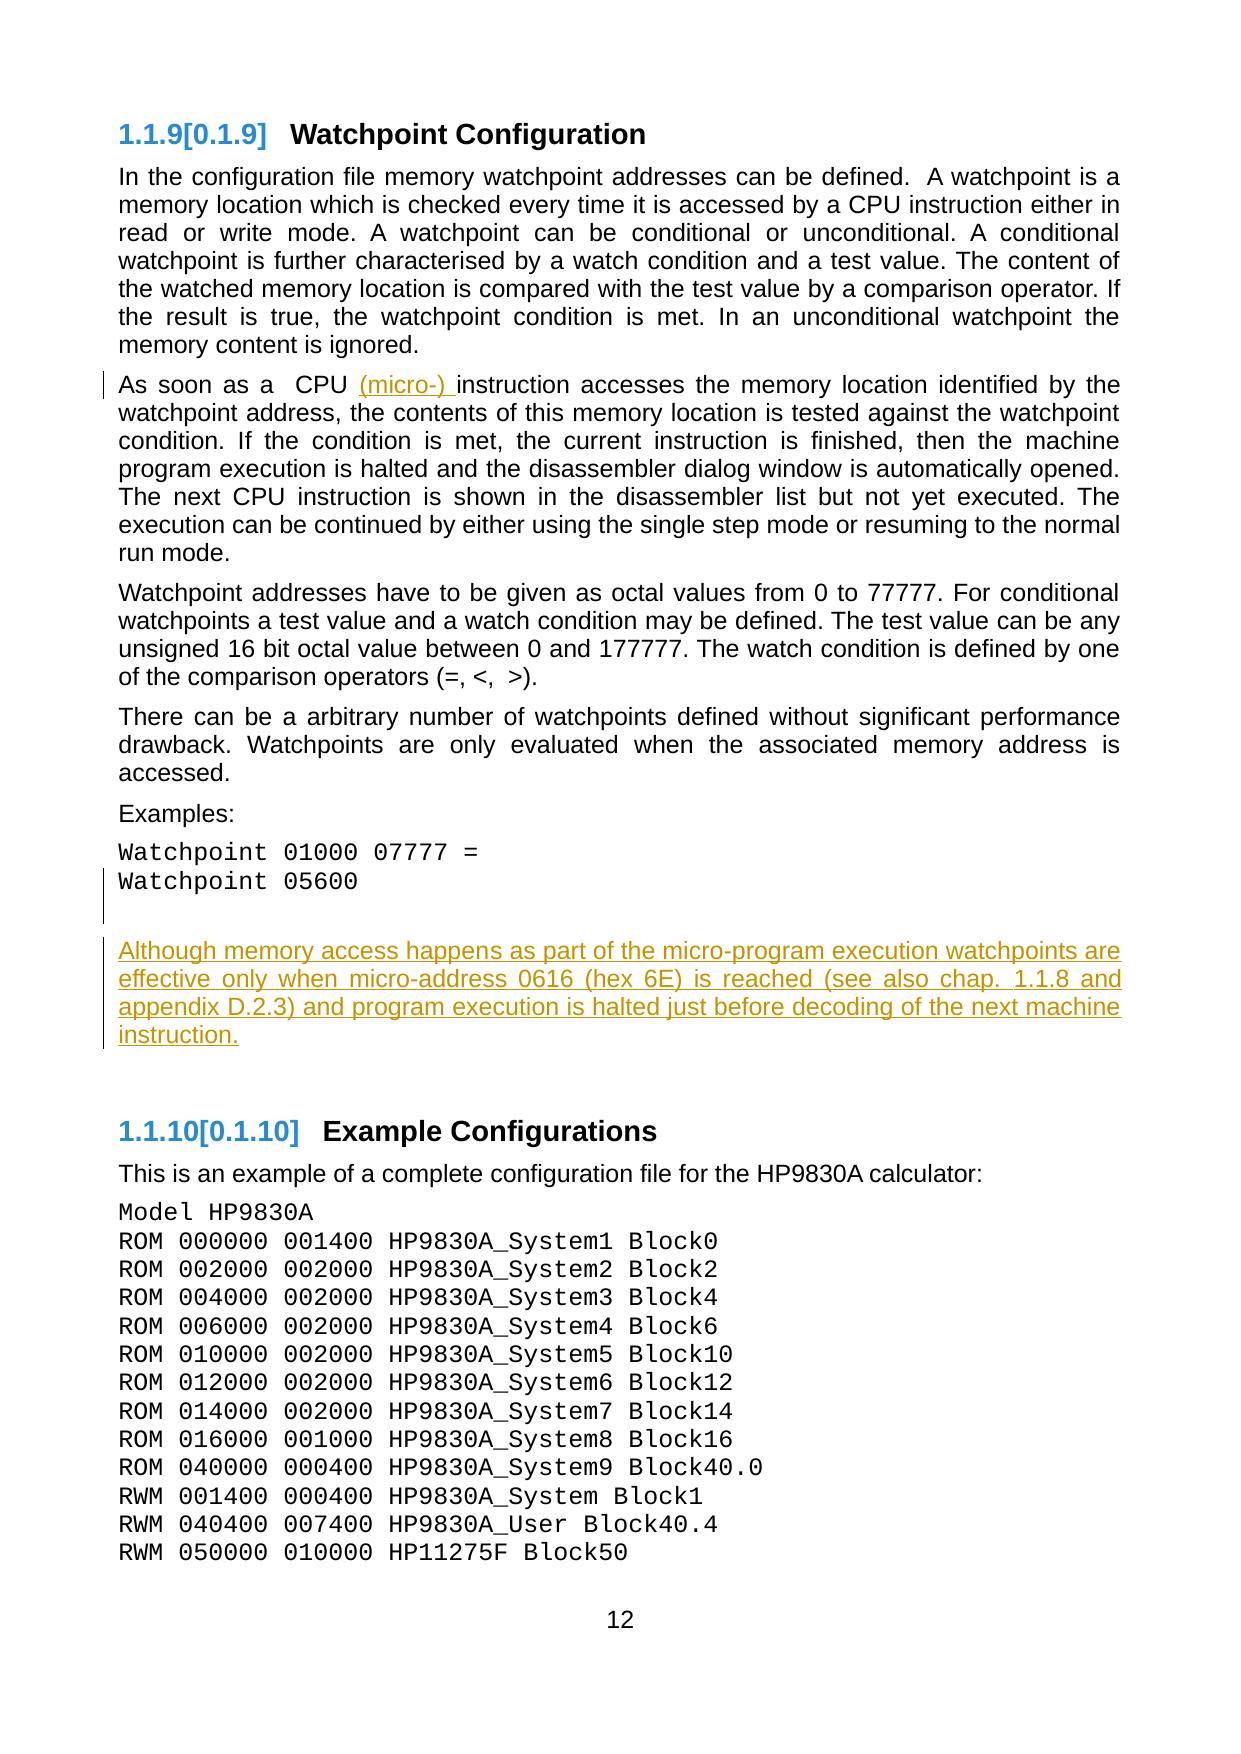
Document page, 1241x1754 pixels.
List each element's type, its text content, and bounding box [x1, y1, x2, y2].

subtitle Example Configurations [118, 1114, 1122, 1147]
text ROM 014000 002000 HP9830A_System7 Block14 [118, 1398, 1122, 1427]
text ROM 006000 002000 HP9830A_System4 Block6 [118, 1313, 1122, 1342]
text appendix D.2.3) and program execution is halted just before decoding of the next machine [118, 990, 1122, 1017]
text ROM 012000 002000 HP9830A_System6 Block12 [118, 1370, 1122, 1398]
text Although memory access happens as part of the micro-program execution watchpoints are [118, 937, 1122, 961]
text Examples: [118, 799, 1122, 827]
text ROM 004000 002000 HP9830A_System3 Block4 [118, 1285, 1122, 1313]
text Watchpoint addresses have to be given as octal values from 0 to 77777. For conditional watchpoints a test value and a watch condition may be defined. The test value can be any unsigned 16 bit octal value between 0 and 177777. The watch condition is defined by one of the comparison operators (=, <, >). [118, 579, 1122, 691]
text Watchpoint 01000 07777 = [118, 840, 1122, 868]
text There can be a arbitrary number of watchpoints defined without significant performance drawback. Watchpoints are only evaluated when the associated memory address is accessed. [118, 703, 1122, 787]
text ROM 002000 002000 HP9830A_System2 Block2 [118, 1257, 1122, 1285]
text This is an example of a complete configuration file for the HP9830A calculator: [118, 1159, 1122, 1187]
text ROM 010000 002000 HP9830A_System5 Block10 [118, 1342, 1122, 1370]
text Watchpoint 05600 [118, 868, 1122, 897]
text ROM 000000 001400 HP9830A_System1 Block0 [118, 1228, 1122, 1257]
text As soon as a CPU (micro-) instruction accesses the memory location identified by the watchpoint address, the contents of this memory location is tested against the watchpoint condition. If the condition is met, the current instruction is finished, then the machine program execution is halted and the disassembler dialog window is automatically opened. The next CPU instruction is shown in the disassembler list but not yet executed. The execution can be continued by either using the single step mode or resuming to the normal run mode. [118, 371, 1122, 567]
text Model HP9830A [118, 1200, 1122, 1228]
text instruction. [118, 1018, 1122, 1049]
text RWM 001400 000400 HP9830A_System Block1 [118, 1483, 1122, 1512]
text effective only when micro-address 0616 (hex 6E) is reached (see also chap. 1.1.8 and [118, 962, 1122, 989]
text ROM 040000 000400 HP9830A_System9 Block40.0 [118, 1455, 1122, 1483]
subtitle Watchpoint Configuration [118, 118, 1122, 151]
text RWM 040400 007400 HP9830A_User Block40.4 [118, 1512, 1122, 1540]
text RWM 050000 010000 HP11275F Block50 [118, 1540, 1122, 1568]
text In the configuration file memory watchpoint addresses can be defined. A watchpoint is a memory location which is checked every time it is accessed by a CPU instruction either in read or write mode. A watchpoint can be conditional or unconditional. A conditional watchpoint is further characterised by a watch condition and a test value. The content of the watched memory location is compared with the test value by a comparison operator. If the result is true, the watchpoint condition is met. In an unconditional watchpoint the memory content is ignored. [118, 163, 1122, 359]
text ROM 016000 001000 HP9830A_System8 Block16 [118, 1427, 1122, 1455]
